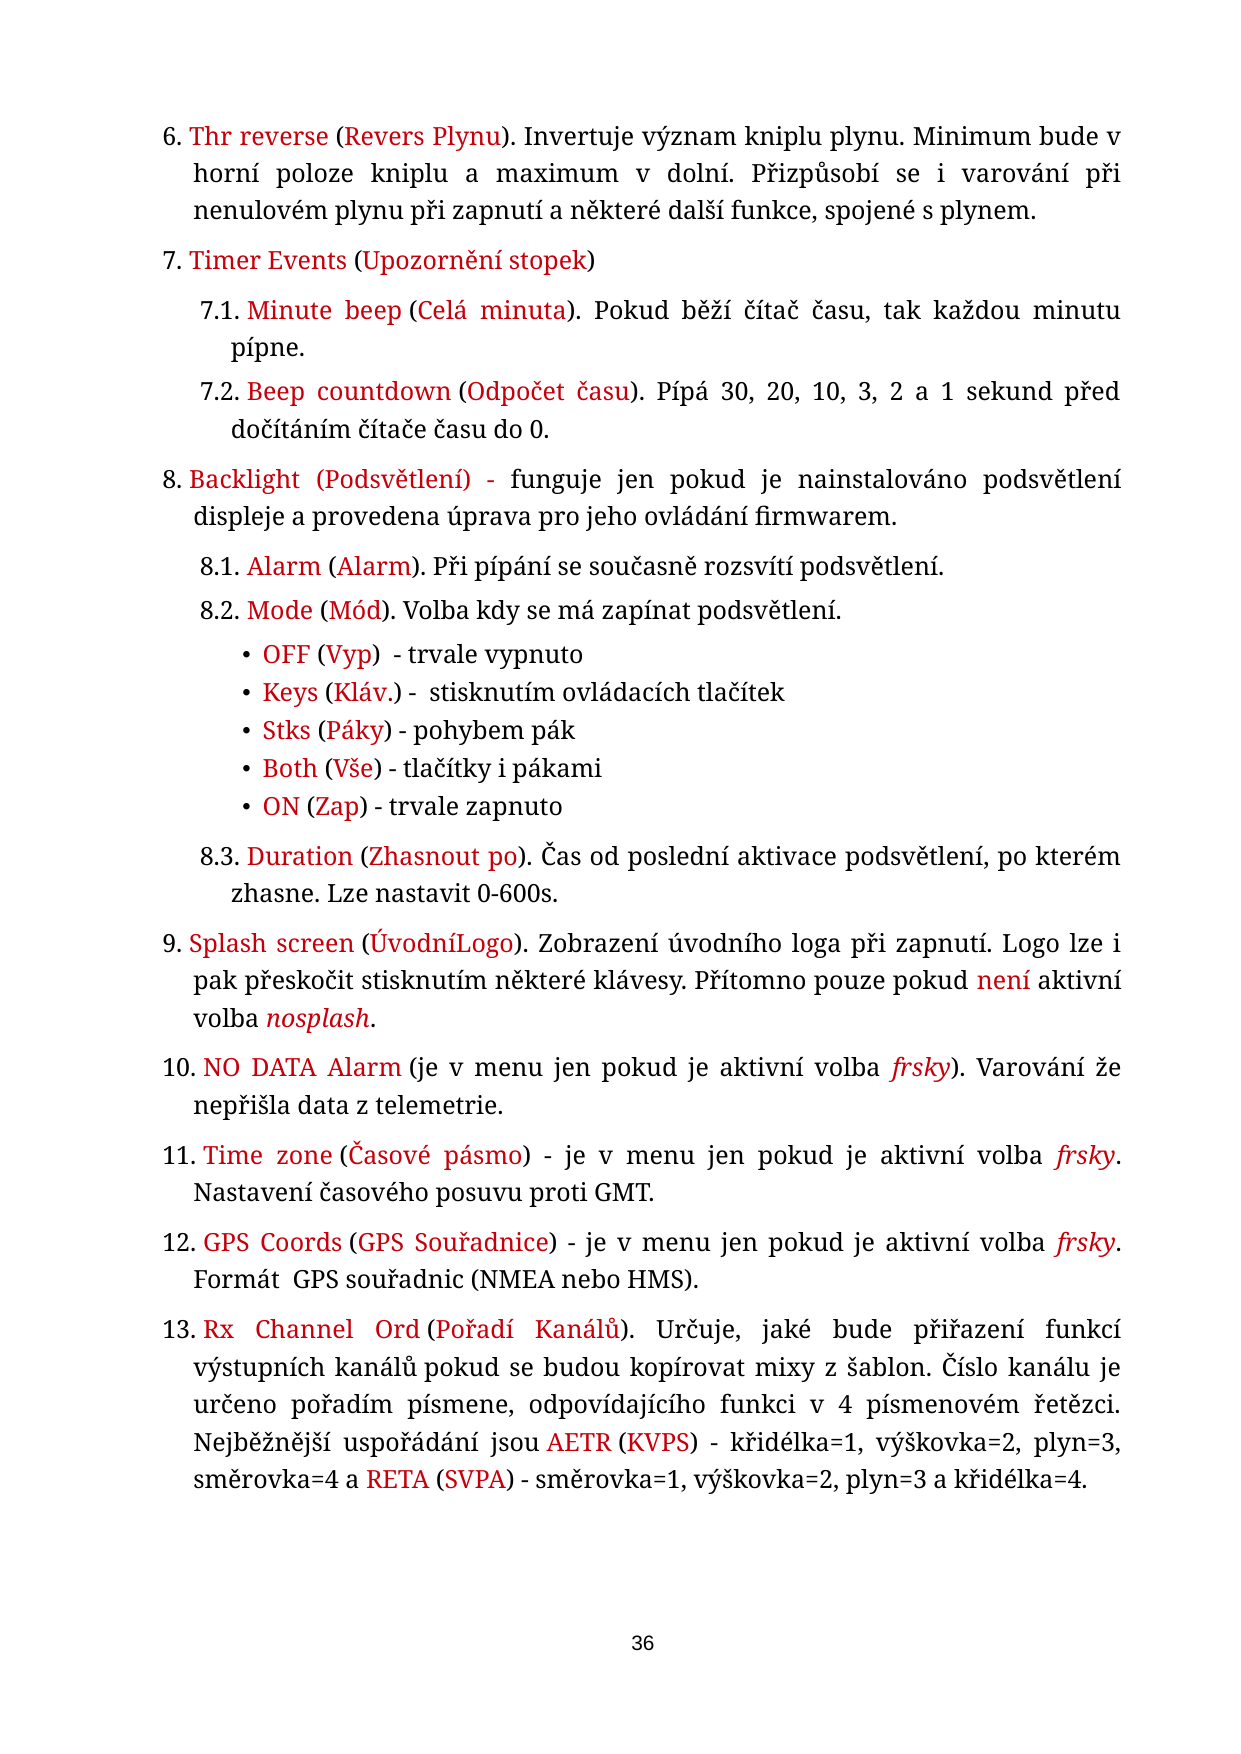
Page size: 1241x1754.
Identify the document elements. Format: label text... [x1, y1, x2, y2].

list Splash screen (ÚvodníLogo). Zobrazení úvodního loga při zapnutí. Logo lze i pak přeskočit stisknutím některé klávesy. Přítomno pouze pokud není aktivní volba nosplash. [156, 925, 1122, 1034]
list ON (Zap) - trvale zapnuto [242, 788, 1122, 822]
list Alarm (Alarm). Při pípání se současně rozsvítí podsvětlení. [193, 548, 1122, 583]
list Time zone (Časové pásmo) - je v menu jen pokud je aktivní volba frsky. Nastavení časového posuvu proti GMT. [156, 1137, 1122, 1209]
list NO DATA Alarm (je v menu jen pokud je aktivní volba frsky). Varování že nepřišla data z telemetrie. [156, 1050, 1122, 1122]
list Minute beep (Celá minuta). Pokud běží čítač času, tak každou minutu pípne. [193, 293, 1122, 364]
list Thr reverse (Revers Plynu). Invertuje význam kniplu plynu. Minimum bude v horní poloze kniplu a maximum v dolní. Přizpůsobí se i varování při nenulovém plynu při zapnutí a některé další funkce, spojené s plynem. [156, 118, 1122, 227]
list Timer Events (Upozornění stopek) [156, 243, 1122, 277]
list Mode (Mód). Volba kdy se má zapínat podsvětlení. [193, 592, 1122, 626]
list GPS Coords (GPS Souřadnice) - je v menu jen pokud je aktivní volba frsky. Formát GPS souřadnic (NMEA nebo HMS). [156, 1225, 1122, 1296]
list OFF (Vyp) - trvale vypnuto [242, 636, 1122, 670]
list Keys (Kláv.) - stisknutím ovládacích tlačítek [242, 674, 1122, 708]
list Duration (Zhasnout po). Čas od poslední aktivace podsvětlení, po kterém zhas­ne. Lze nastavit 0-600s. [193, 838, 1122, 909]
list Beep countdown (Odpočet času). Pípá 30, 20, 10, 3, 2 a 1 sekund před dočítáním číta­če času do 0. [193, 374, 1122, 445]
list Stks (Páky) - pohybem pák [242, 712, 1122, 746]
list Both (Vše) - tlačítky i pákami [242, 750, 1122, 784]
list Rx Channel Ord (Pořadí Kanálů). Určuje, jaké bude přiřazení funkcí výstupních kanálů pokud se budou kopírovat mixy z šablon. Číslo kanálu je určeno pořadím písmene, odpovídajícího funkci v 4 písmenovém řetězci. Nejběžnější uspořádání jsou AETR (KVPS) - křidélka=1, výškovka=2, plyn=3, směrovka=4 a RETA (SVPA) - směrovka=1, výškovka=2, plyn=3 a křidélka=4. [156, 1312, 1122, 1496]
list Backlight (Podsvětlení) - funguje jen pokud je nainstalováno podsvětlení displeje a provedena úprava pro jeho ovládání firmwarem. [156, 461, 1122, 533]
